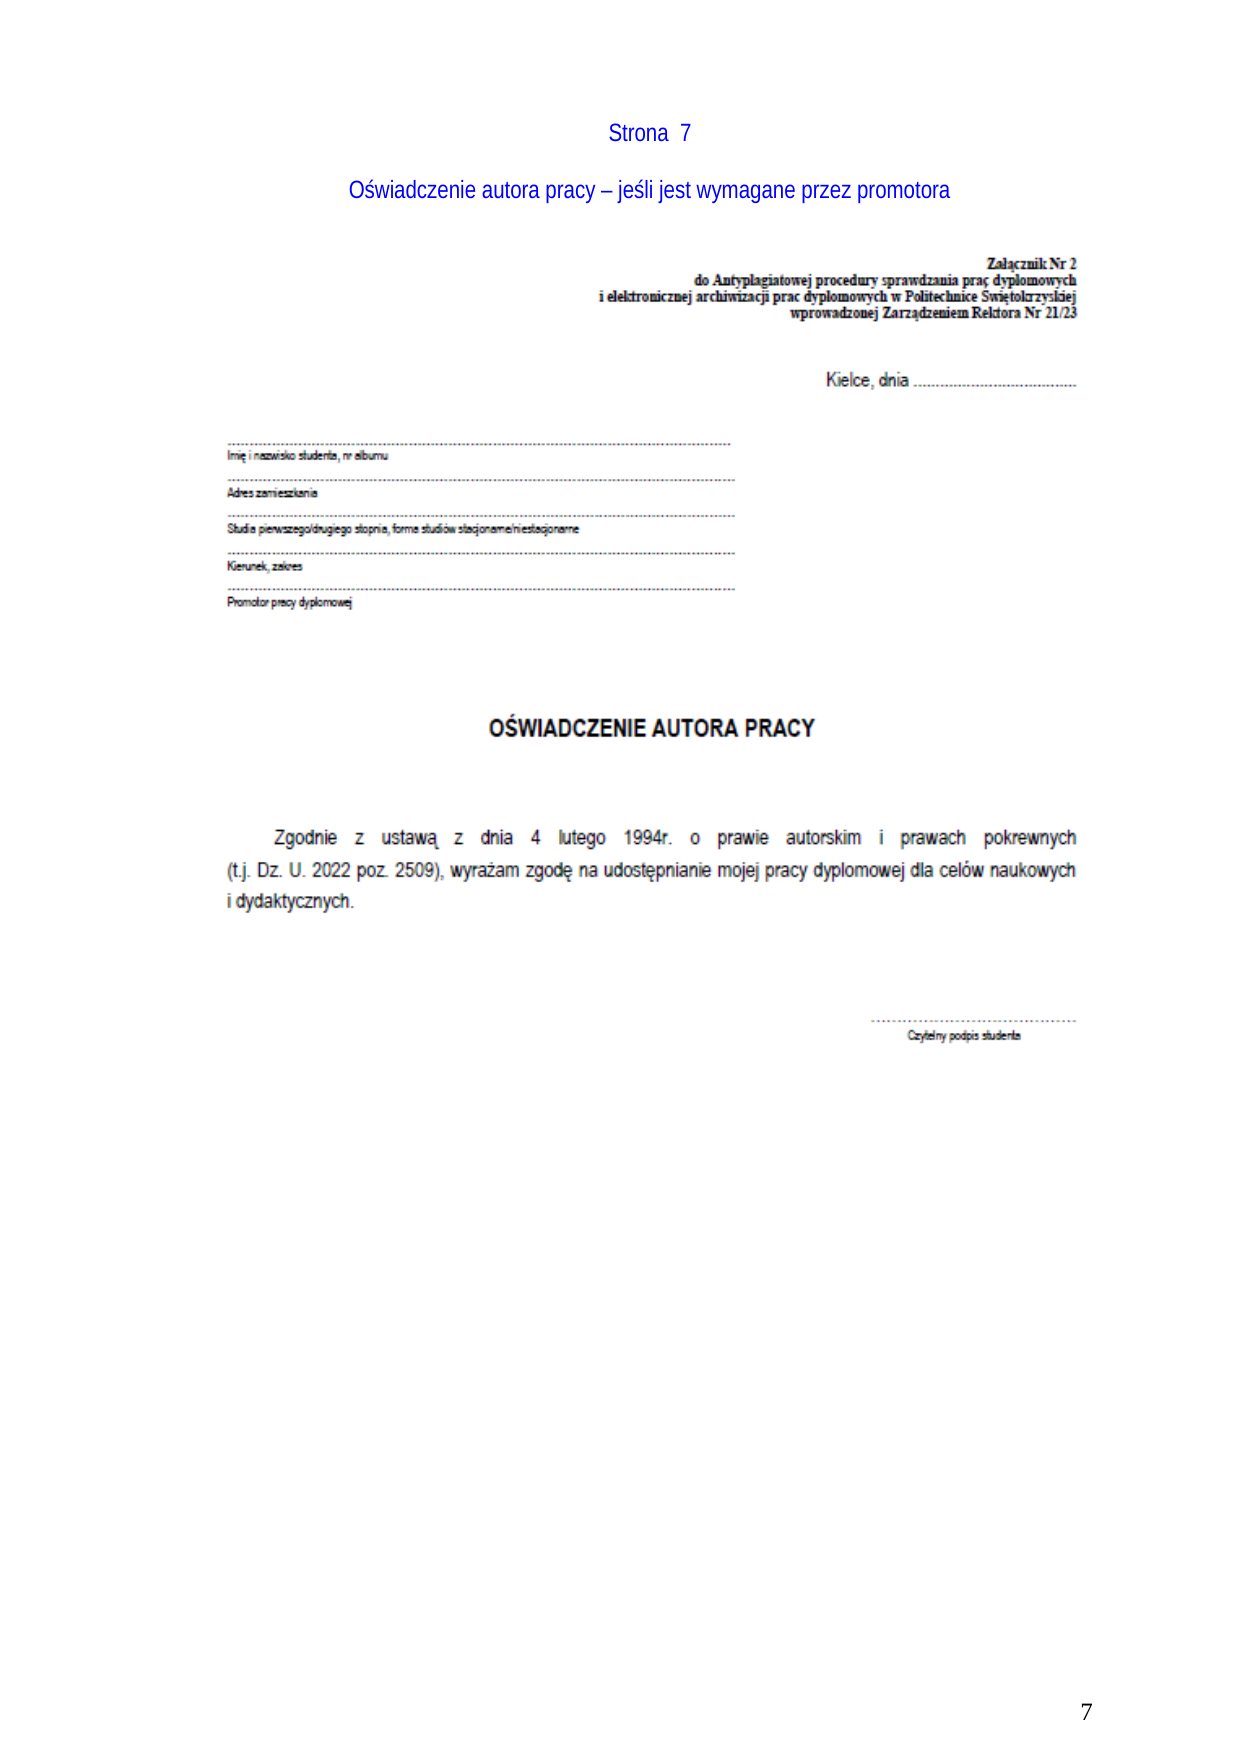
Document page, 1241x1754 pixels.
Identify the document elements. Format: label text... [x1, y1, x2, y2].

text Oświadczenie autora pracy – jeśli jest wymagane przez promotora [177, 175, 1092, 233]
text Strona 7 [177, 118, 1092, 147]
